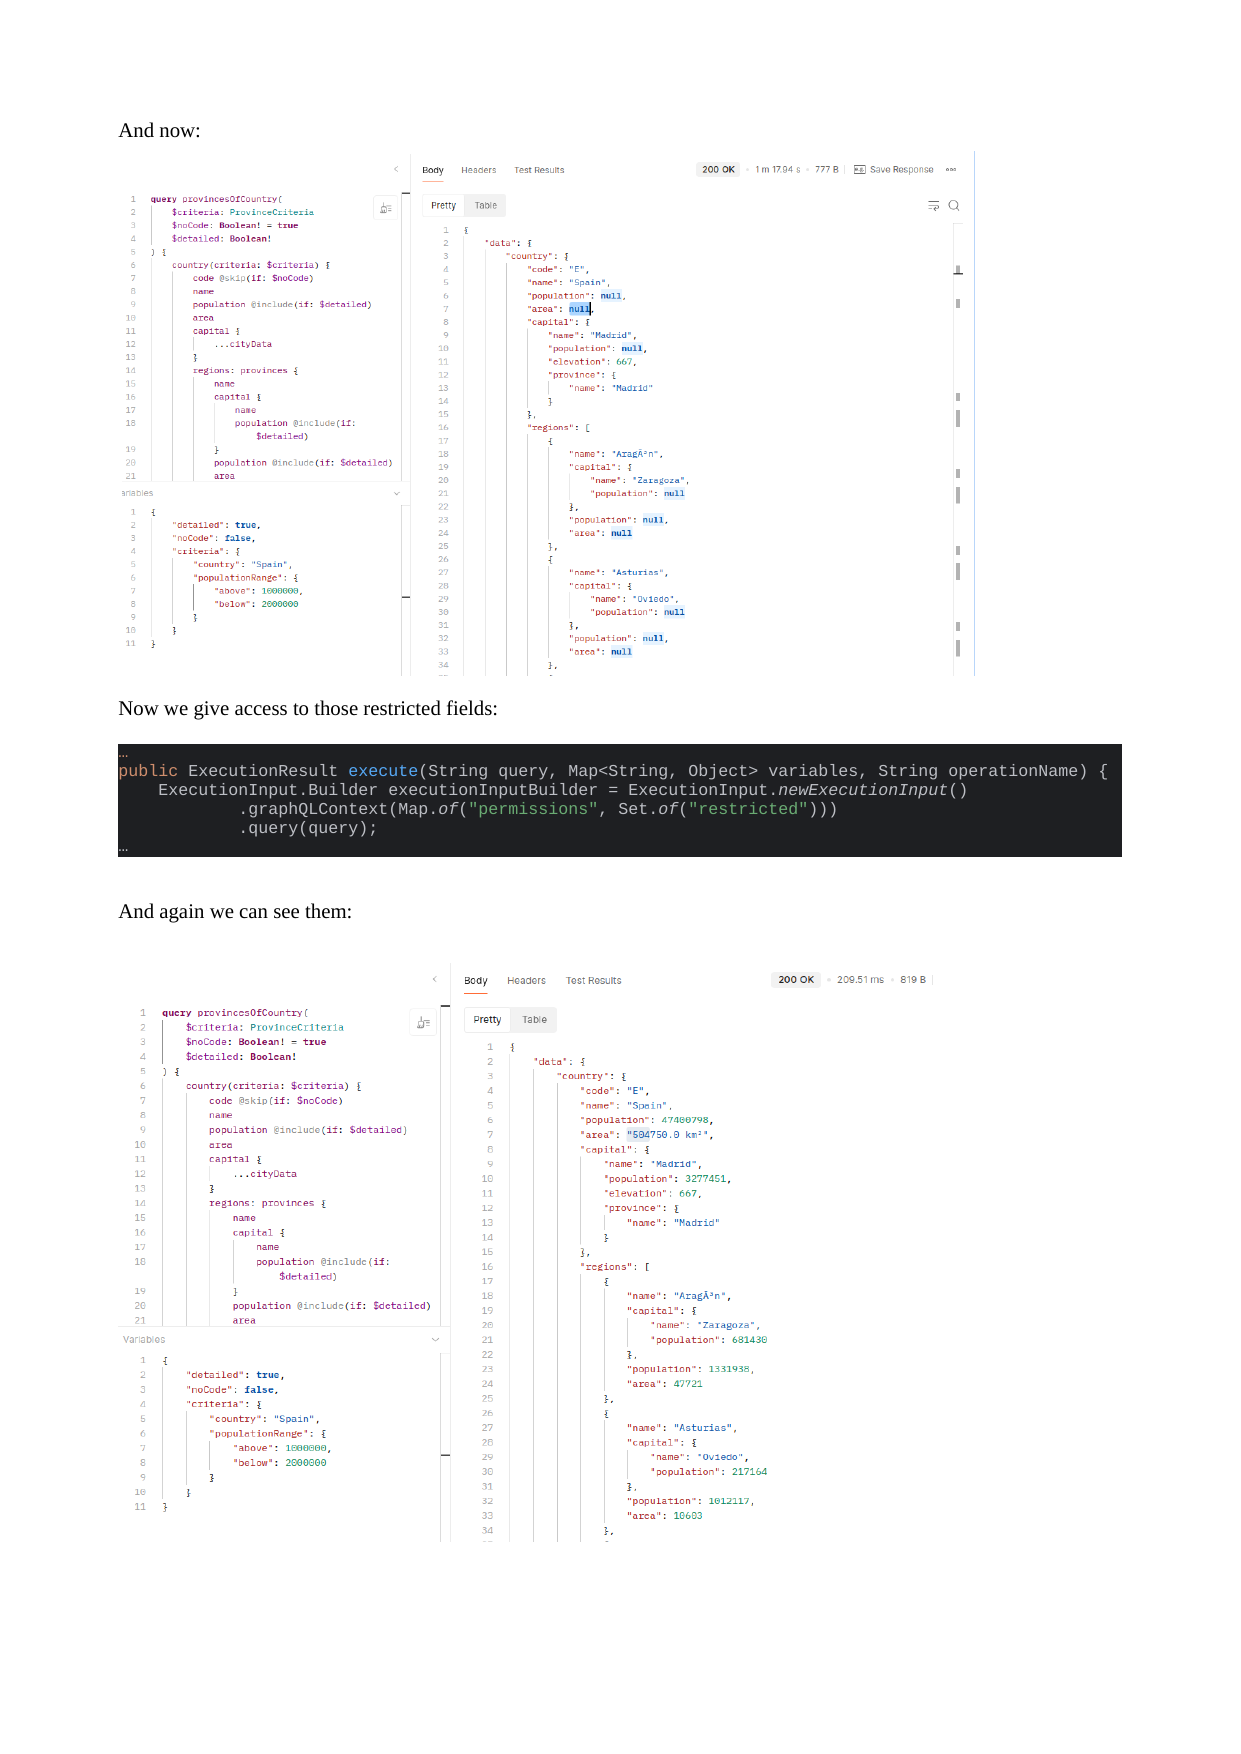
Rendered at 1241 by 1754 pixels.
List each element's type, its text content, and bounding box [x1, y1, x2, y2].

text … [118, 744, 1122, 763]
picture [122, 151, 975, 676]
text And now: [118, 118, 1122, 142]
text public ExecutionResult execute(String query, Map<String, Object> variables, String operationName) { ExecutionInput.Builder executionInputBuilder = ExecutionInput.newExecutionInput() .graphQLContext(Map.of("permissions", Set.of("restricted"))) .query(query); … [118, 763, 1122, 857]
text And again we can see them: [118, 899, 1122, 923]
text Now we give access to those restricted fields: [118, 696, 1122, 720]
picture [118, 960, 939, 1542]
